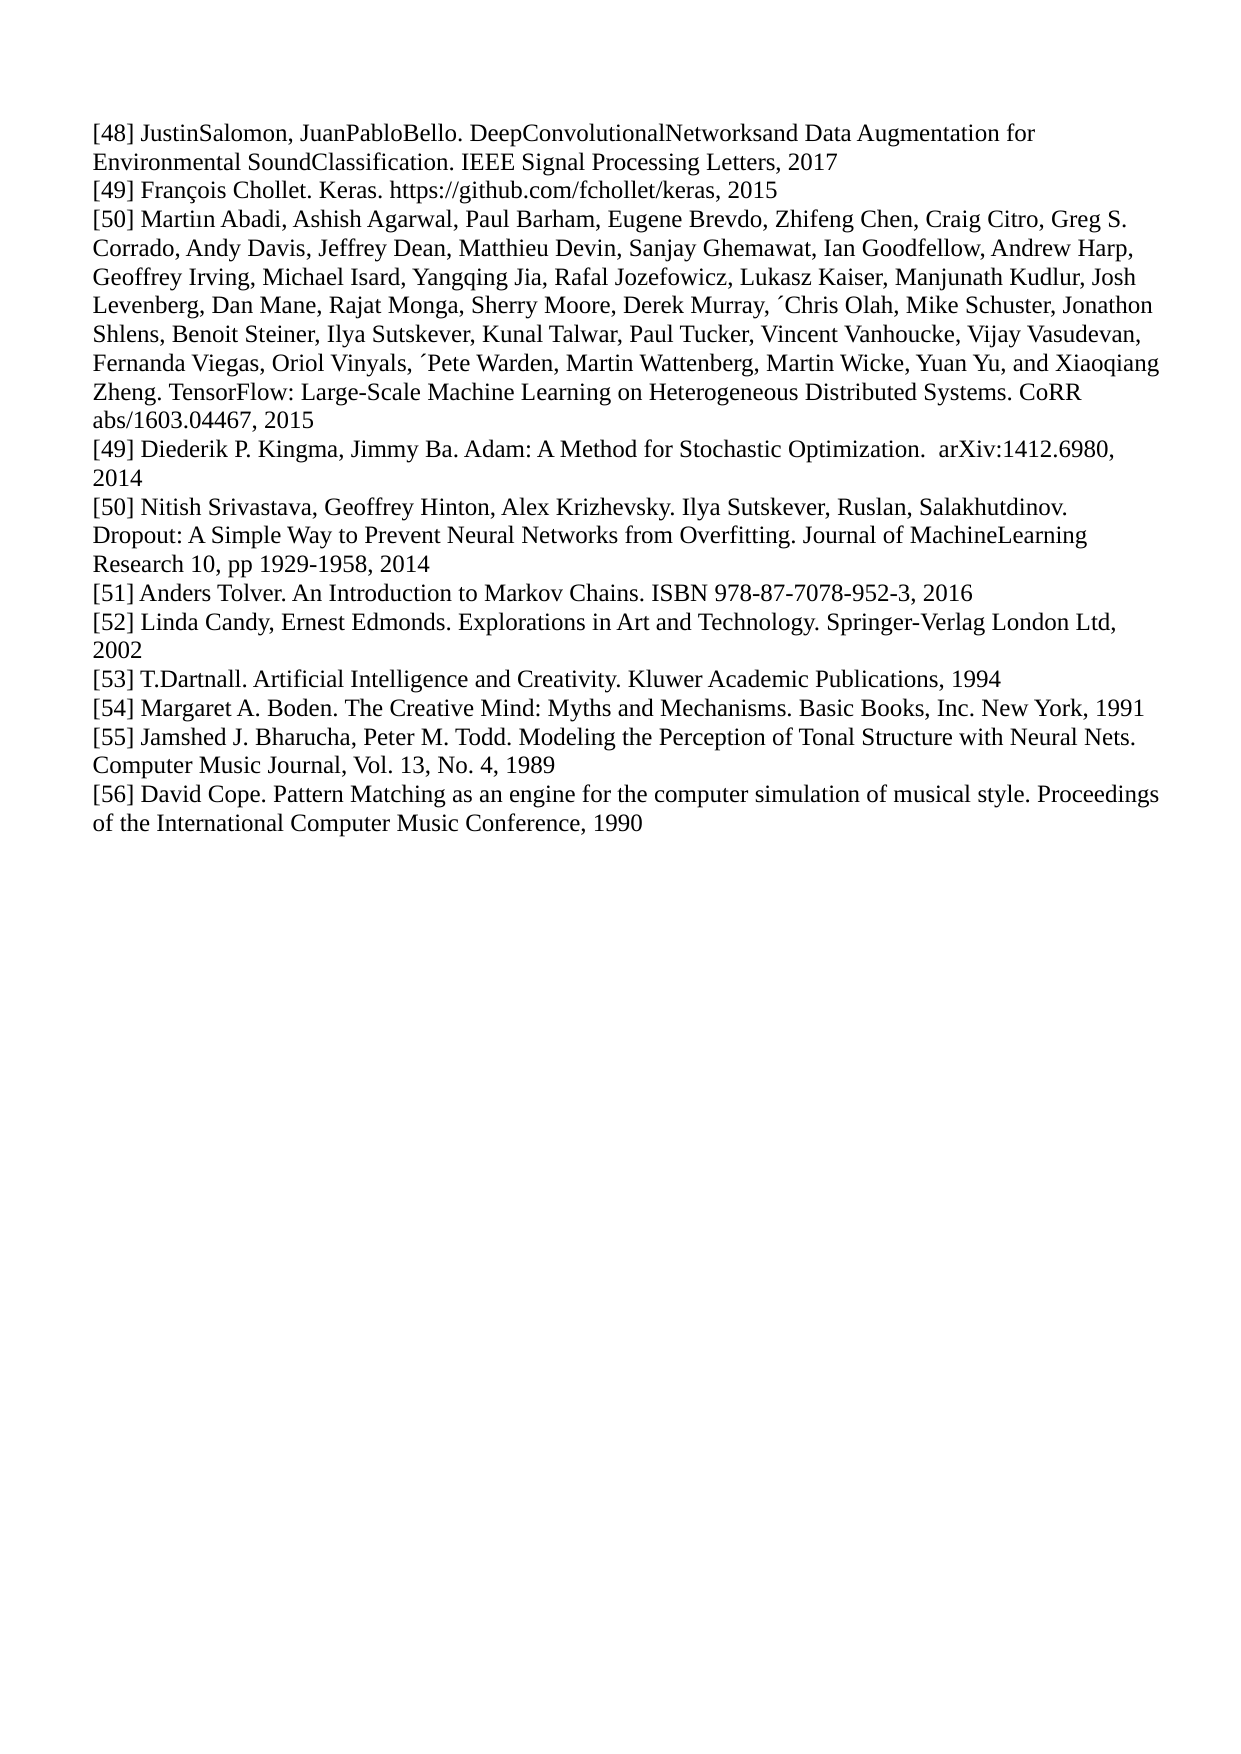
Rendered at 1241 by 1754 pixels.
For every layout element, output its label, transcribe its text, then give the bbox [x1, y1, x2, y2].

text [55] Jamshed J. Bharucha, Peter M. Todd. Modeling the Perception of Tonal Structure with Neural Nets. Computer Music Journal, Vol. 13, No. 4, 1989 [92, 722, 1160, 779]
text [50] Nitish Srivastava, Geoffrey Hinton, Alex Krizhevsky. Ilya Sutskever, Ruslan, Salakhutdinov. Dropout: A Simple Way to Prevent Neural Networks from Overfitting. Journal of MachineLearning Research 10, pp 1929-1958, 2014 [92, 492, 1160, 578]
text [56] David Cope. Pattern Matching as an engine for the computer simulation of musical style. Proceedings of the International Computer Music Conference, 1990 [92, 779, 1160, 837]
text [54] Margaret A. Boden. The Creative Mind: Myths and Mechanisms. Basic Books, Inc. New York, 1991 [92, 693, 1160, 722]
text [50] Martiın Abadi, Ashish Agarwal, Paul Barham, Eugene Brevdo, Zhifeng Chen, Craig Citro, Greg S. Corrado, Andy Davis, Jeffrey Dean, Matthieu Devin, Sanjay Ghemawat, Ian Goodfellow, Andrew Harp, Geoffrey Irving, Michael Isard, Yangqing Jia, Rafal Jozefowicz, Lukasz Kaiser, Manjunath Kudlur, Josh Levenberg, Dan Mane, Rajat Monga, Sherry Moore, Derek Murray, ´Chris Olah, Mike Schuster, Jonathon Shlens, Benoit Steiner, Ilya Sutskever, Kunal Talwar, Paul Tucker, Vincent Vanhoucke, Vijay Vasudevan, Fernanda Viegas, Oriol Vinyals, ´Pete Warden, Martin Wattenberg, Martin Wicke, Yuan Yu, and Xiaoqiang Zheng. TensorFlow: Large-Scale Machine Learning on Heterogeneous Distributed Systems. CoRR abs/1603.04467, 2015 [92, 204, 1160, 434]
text [48] JustinSalomon, JuanPabloBello. DeepConvolutionalNetworksand Data Augmentation for Environmental SoundClassification. IEEE Signal Processing Letters, 2017 [92, 118, 1160, 176]
text [49] Diederik P. Kingma, Jimmy Ba. Adam: A Method for Stochastic Optimization. arXiv:1412.6980, 2014 [92, 434, 1160, 492]
text [51] Anders Tolver. An Introduction to Markov Chains. ISBN 978-87-7078-952-3, 2016 [92, 578, 1160, 607]
text [49] François Chollet. Keras. https://github.com/fchollet/keras, 2015 [92, 176, 1160, 204]
text [52] Linda Candy, Ernest Edmonds. Explorations in Art and Technology. Springer-Verlag London Ltd, 2002 [92, 607, 1160, 664]
text [53] T.Dartnall. Artificial Intelligence and Creativity. Kluwer Academic Publications, 1994 [92, 664, 1160, 693]
